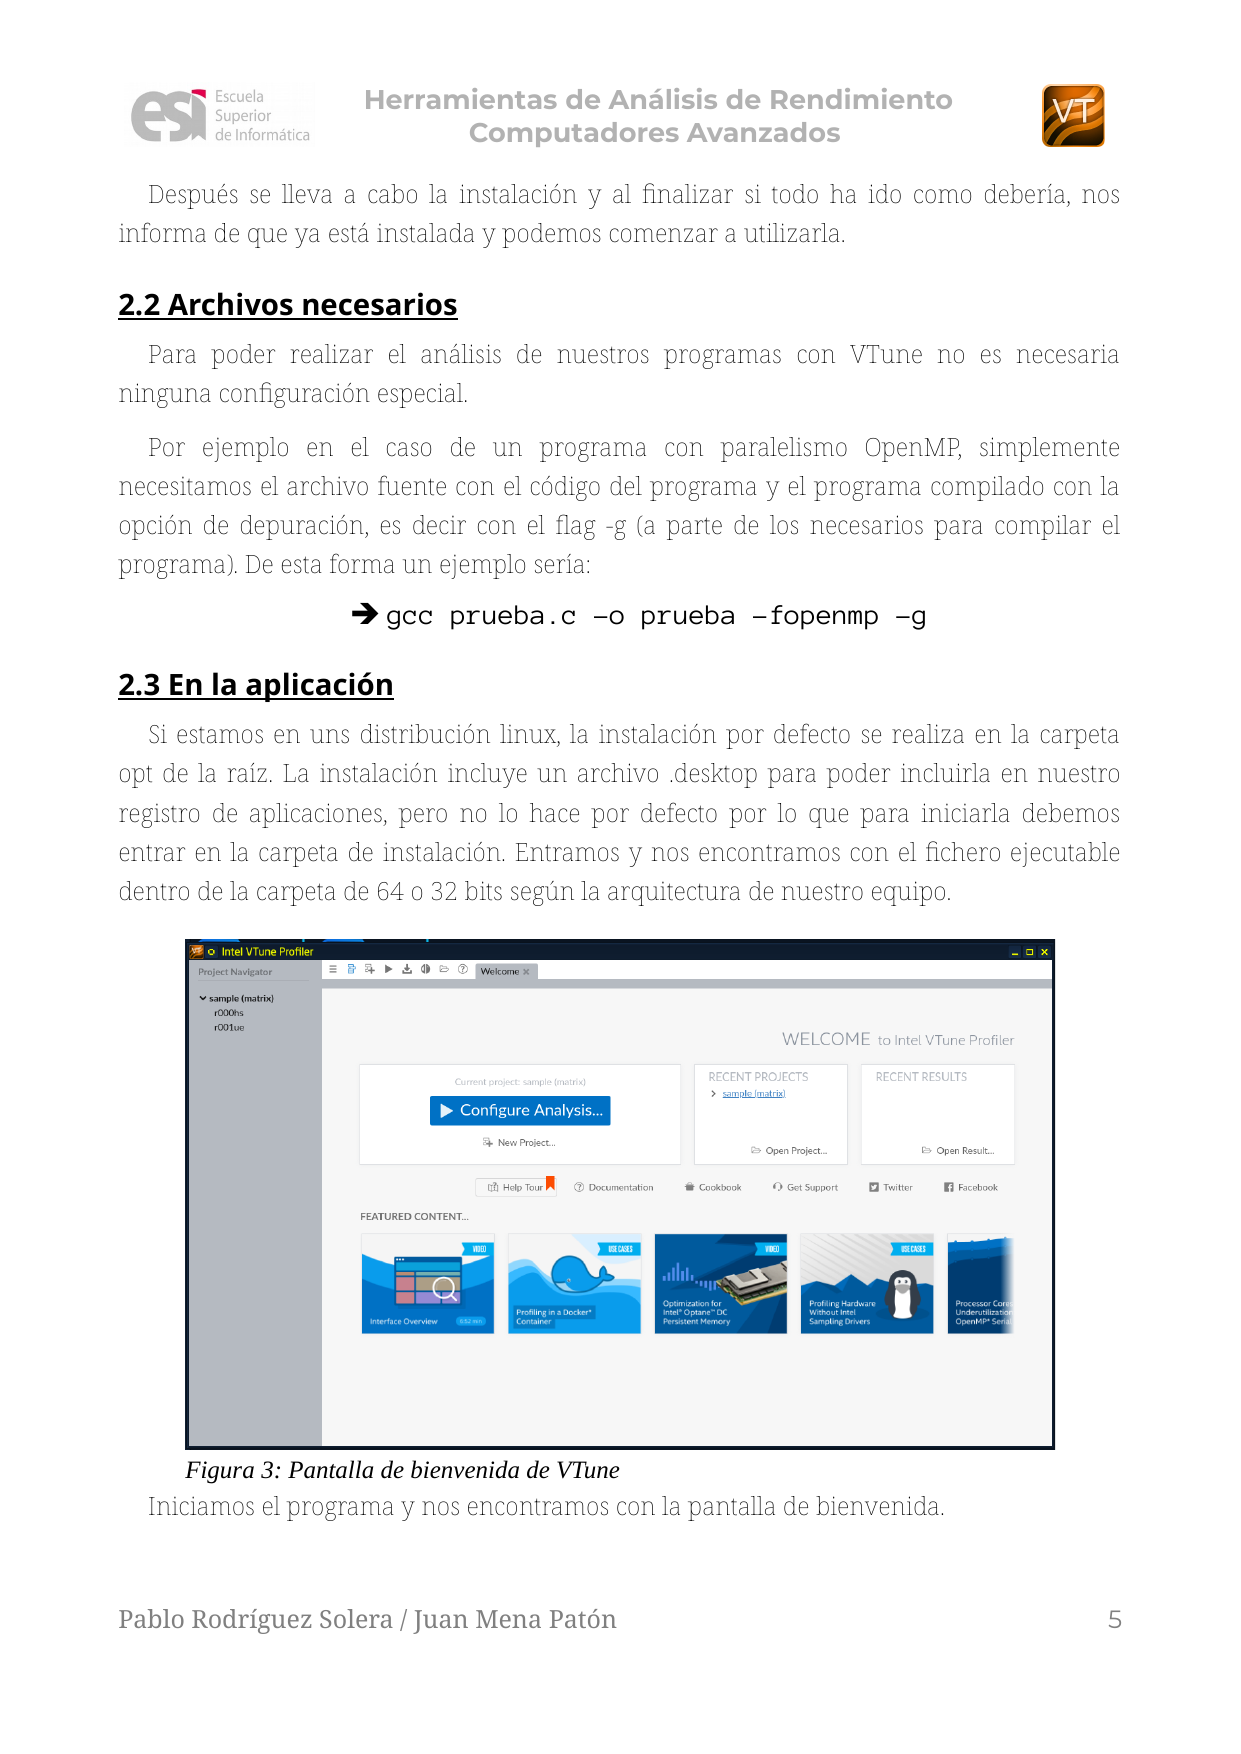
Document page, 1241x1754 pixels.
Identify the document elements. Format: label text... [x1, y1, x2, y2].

picture [124, 82, 315, 147]
text Iniciamos el programa y nos encontramos con la pantalla de bienvenida. [118, 927, 1122, 1523]
picture [185, 939, 1055, 1450]
text Para poder realizar el análisis de nuestros programas con VTune no es necesaria ninguna configuración especial. [118, 336, 1122, 409]
text Si estamos en uns distribución linux, la instalación por defecto se realiza en la carpeta opt de la raíz. La instalación incluye un archivo .desktop para poder incluirla en nuestro registro de aplicaciones, pero no lo hace por defecto por lo que para iniciarla debemos entrar en la carpeta de instalación. Entramos y nos encontramos con el fichero ejecutable dentro de la carpeta de 64 o 32 bits según la arquitectura de nuestro equipo. [118, 717, 1122, 908]
list gcc prueba.c -o prueba -fopenmp -g [156, 601, 1122, 631]
text Figura 3: Pantalla de bienvenida de VTune [185, 1450, 1055, 1484]
picture [1042, 84, 1105, 147]
text Después se lleva a cabo la instalación y al finalizar si todo ha ido como debería, nos informa de que ya está instalada y podemos comenzar a utilizarla. [118, 176, 1122, 249]
subtitle 2.3 En la aplicación [118, 664, 1122, 704]
text Por ejemplo en el caso de un programa con paralelismo OpenMP, simplemente necesitamos el archivo fuente con el código del programa y el programa compilado con la opción de depuración, es decir con el flag -g (a parte de los necesarios para compilar el programa). De esta forma un ejemplo sería: [118, 429, 1122, 581]
subtitle 2.2 Archivos necesarios [118, 284, 1122, 324]
